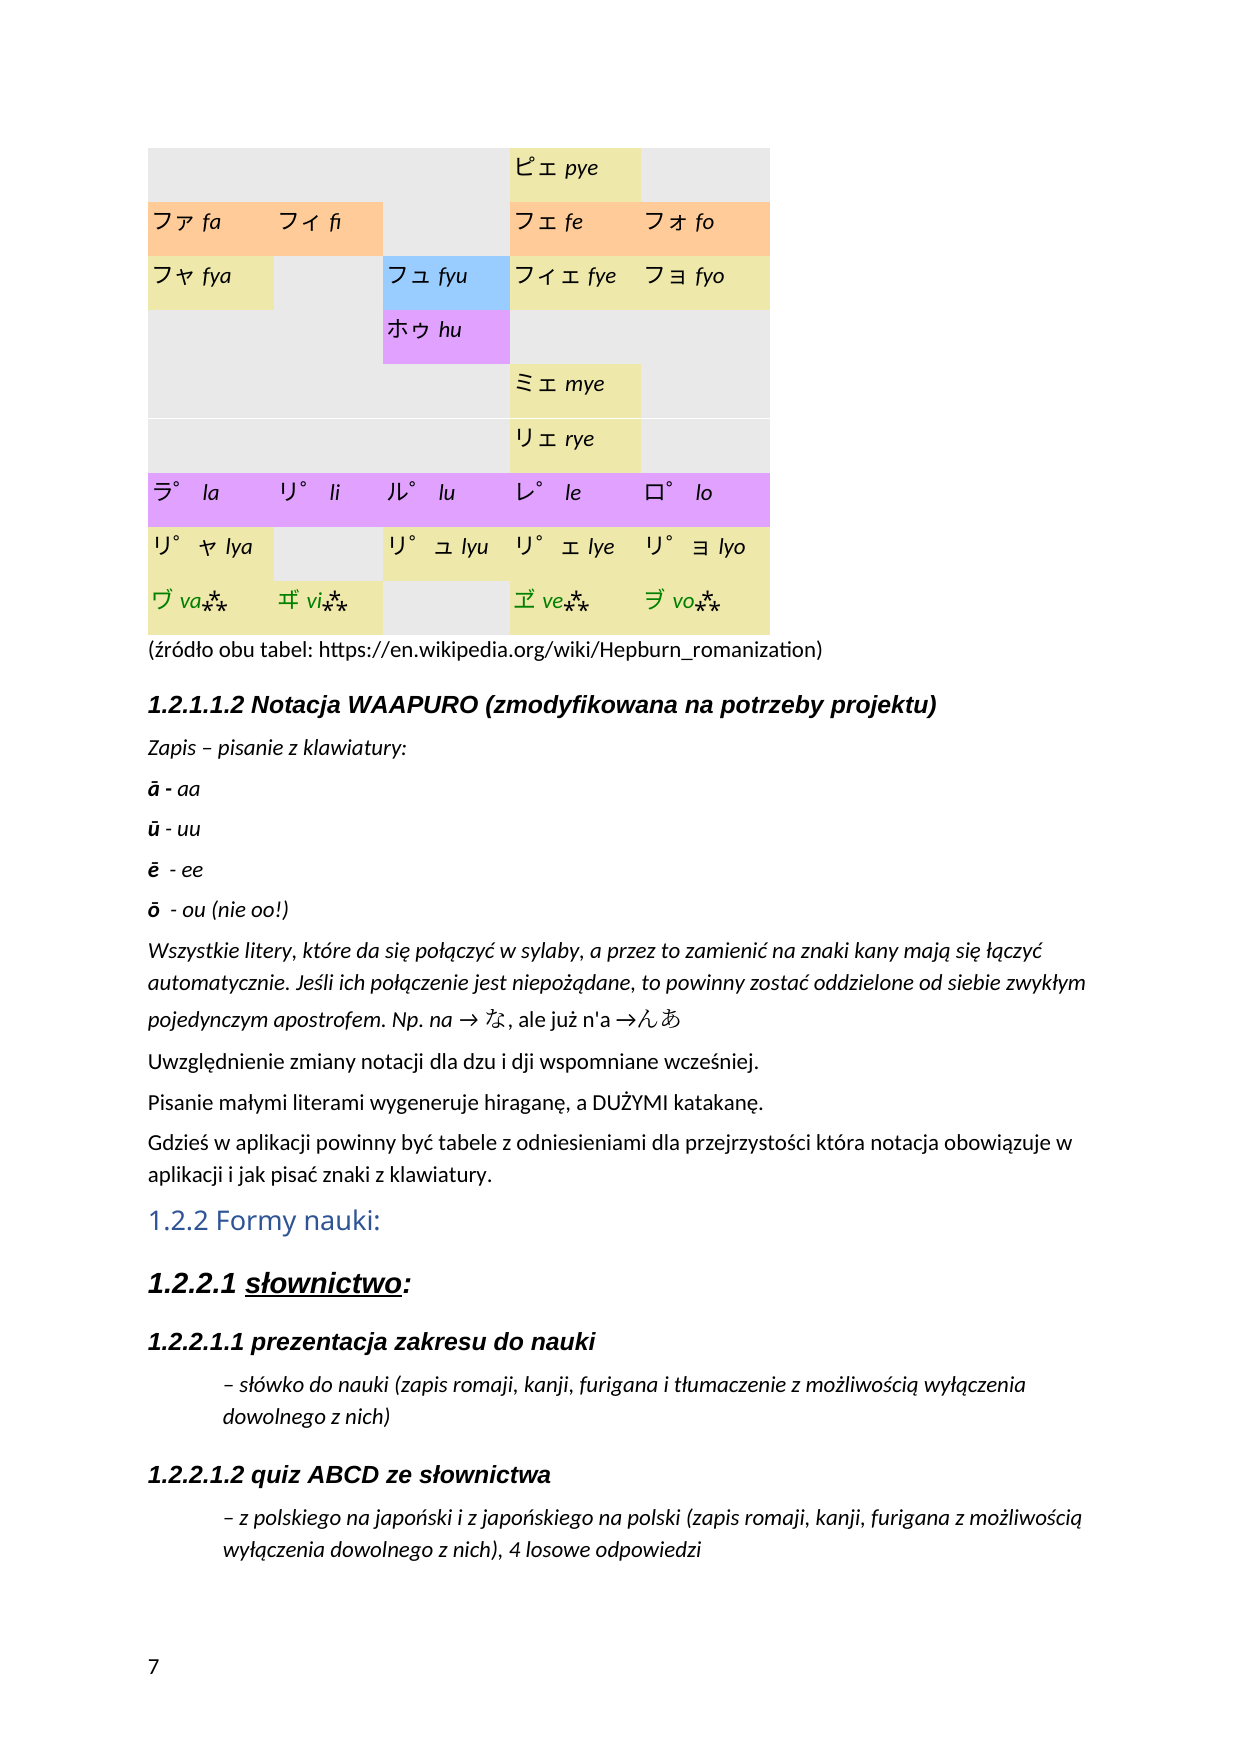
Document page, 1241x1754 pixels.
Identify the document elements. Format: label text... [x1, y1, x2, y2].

table_cell リェ rye [510, 419, 641, 473]
table_cell [641, 419, 770, 473]
table_cell [641, 364, 770, 418]
text ā - aa [148, 774, 1093, 802]
table_cell [274, 527, 383, 581]
table_cell レ゜ le [510, 473, 641, 527]
list – z polskiego na japoński i z japońskiego na polski (zapis romaji, kanji, furigana z możliwością wyłączenia dowolnego z nich), 4 losowe odpowiedzi [185, 1503, 1093, 1563]
table_cell フョ fyo [641, 256, 770, 310]
table_cell ファ fa [148, 202, 274, 256]
table_cell フェ fe [510, 202, 641, 256]
table_cell ロ゜ lo [641, 473, 770, 527]
table_cell [148, 419, 510, 473]
text Zapis – pisanie z klawiatury: [148, 733, 1093, 762]
table_cell ミェ mye [510, 364, 641, 418]
table_cell フャ fya [148, 256, 274, 310]
table_cell リ゜ャ lya [148, 527, 274, 581]
table_cell [383, 581, 510, 635]
table_cell ラ゜ la [148, 473, 274, 527]
table_cell ヺ vo⁂ [641, 581, 770, 635]
table_cell リ゜ェ lye [510, 527, 641, 581]
table_cell リ゜ li [274, 473, 383, 527]
table_cell ル゜ lu [383, 473, 510, 527]
table_cell [274, 256, 383, 310]
table_cell フィェ fye [510, 256, 641, 310]
subtitle 1.2.1.1.2 Notacja WAAPURO (zmodyfikowana na potrzeby projektu) [148, 690, 1093, 719]
list – słówko do nauki (zapis romaji, kanji, furigana i tłumaczenie z możliwością wyłączenia dowolnego z nich) [185, 1370, 1093, 1431]
text ē - ee [148, 855, 1093, 883]
text Gdzieś w aplikacji powinny być tabele z odniesieniami dla przejrzystości która notacja obowiązuje w aplikacji i jak pisać znaki z klawiatury. [148, 1128, 1093, 1189]
table_cell [383, 202, 510, 256]
subtitle 1.2.2.1 słownictwo: [148, 1266, 1093, 1299]
table_cell リ゜ュ lyu [383, 527, 510, 581]
table_cell ピェ pye [510, 148, 641, 202]
text ō - ou (nie oo!) [148, 896, 1093, 924]
subtitle 1.2.2.1.2 quiz ABCD ze słownictwa [148, 1460, 1093, 1488]
table_cell ヸ vi⁂ [274, 581, 383, 635]
subtitle 1.2.2 Formy nauki: [148, 1201, 1093, 1238]
subtitle 1.2.2.1.1 prezentacja zakresu do nauki [148, 1327, 1093, 1356]
table_cell ヹ ve⁂ [510, 581, 641, 635]
table_cell フィ fi [274, 202, 383, 256]
table_cell ホゥ hu [383, 310, 510, 364]
table_cell フォ fo [641, 202, 770, 256]
text Wszystkie litery, które da się połączyć w sylaby, a przez to zamienić na znaki kany mają się łączyć automatycznie. Jeśli ich połączenie jest niepożądane, to powinny zostać oddzielone od siebie zwykłym pojedynczym apostrofem. Np. na → な, ale już n'a →んあ [148, 936, 1093, 1034]
table_cell [510, 310, 770, 364]
table_cell リ゜ョ lyo [641, 527, 770, 581]
text Pisanie małymi literami wygeneruje hiraganę, a DUŻYMI katakanę. [148, 1088, 1093, 1116]
table_cell フュ fyu [383, 256, 510, 310]
text (źródło obu tabel: https://en.wikipedia.org/wiki/Hepburn_romanization) [148, 635, 1093, 663]
table_cell ヷ va⁂ [148, 581, 274, 635]
table_cell [641, 148, 770, 202]
table_cell [148, 364, 510, 418]
text Uwzględnienie zmiany notacji dla dzu i dji wspomniane wcześniej. [148, 1047, 1093, 1075]
table_cell [148, 148, 510, 202]
text ū - uu [148, 814, 1093, 843]
table_cell [148, 310, 383, 364]
